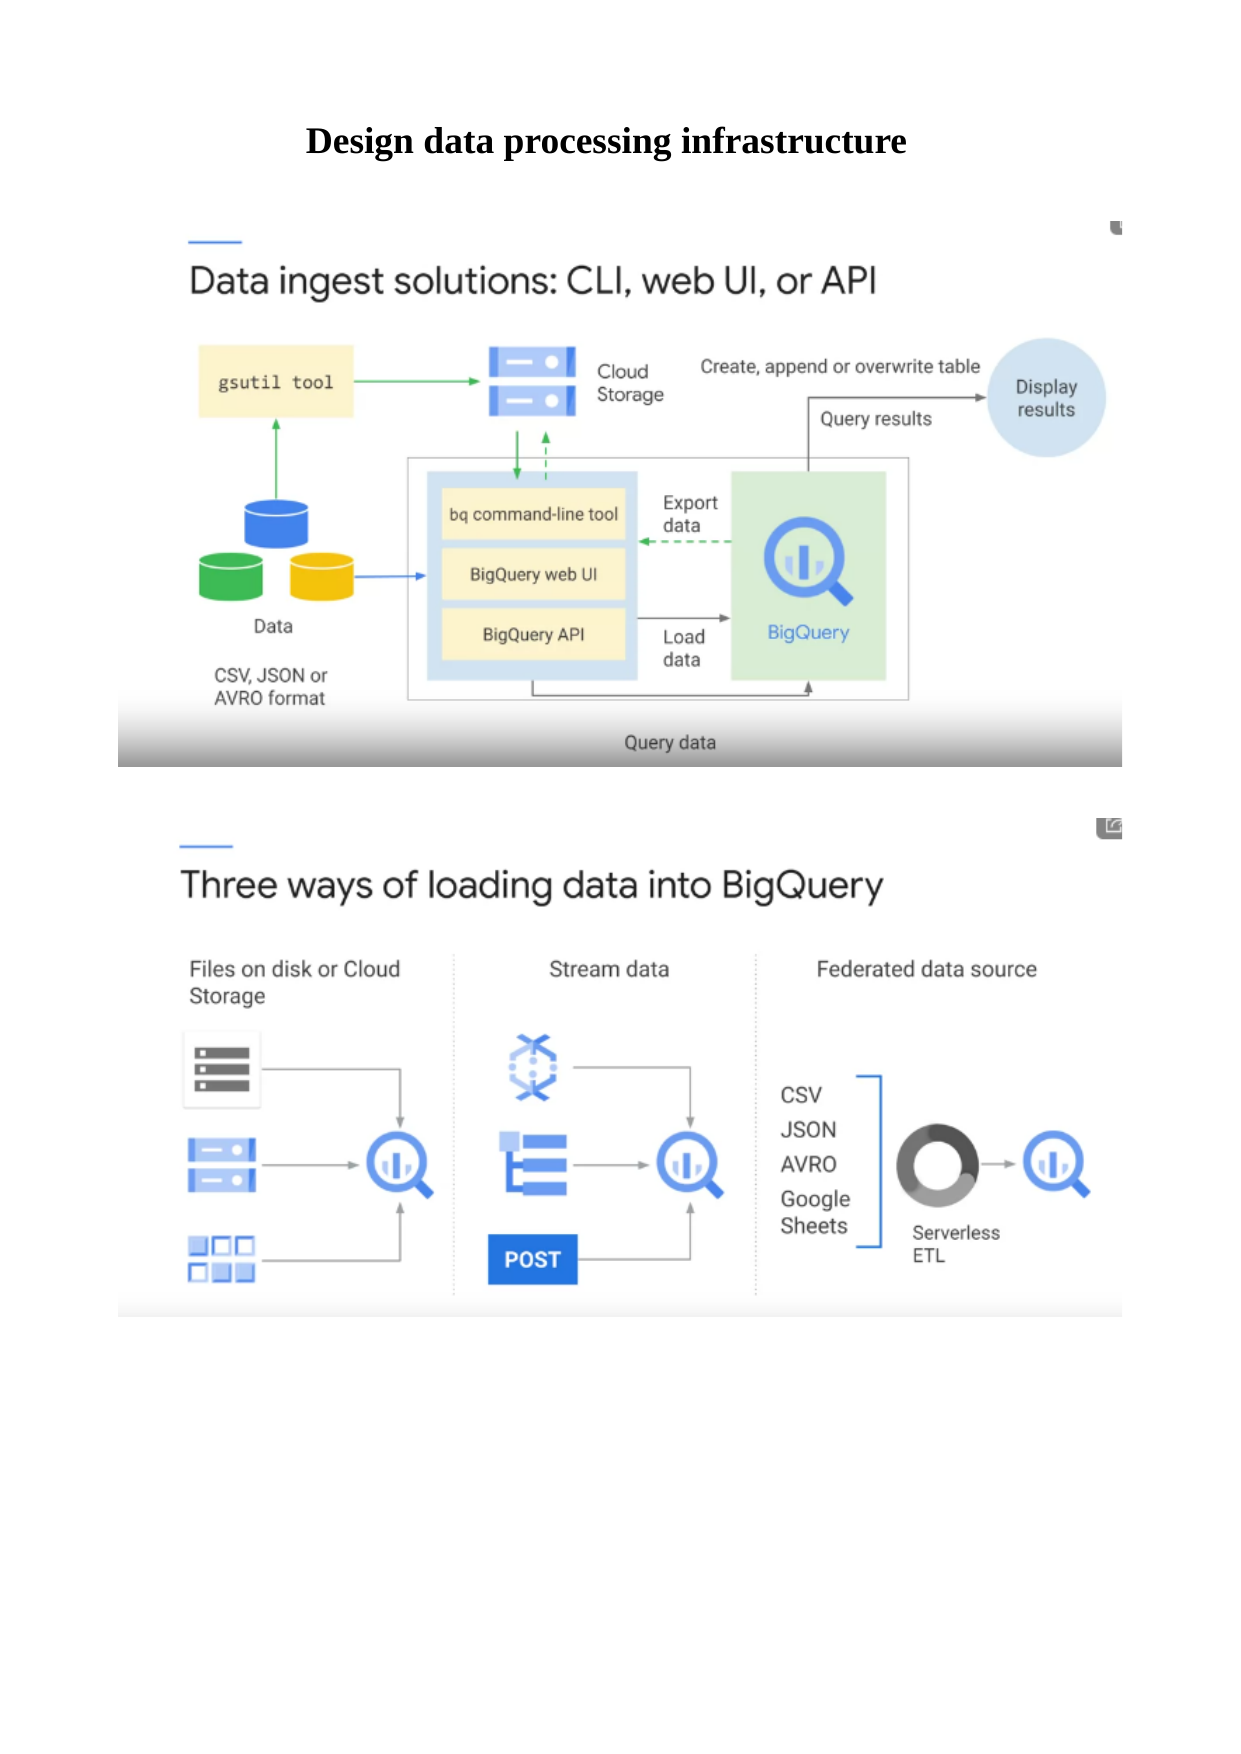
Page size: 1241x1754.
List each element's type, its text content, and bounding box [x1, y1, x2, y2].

picture [118, 221, 1123, 767]
subtitle Design data processing infrastructure [118, 118, 1122, 161]
picture [118, 818, 1123, 1317]
